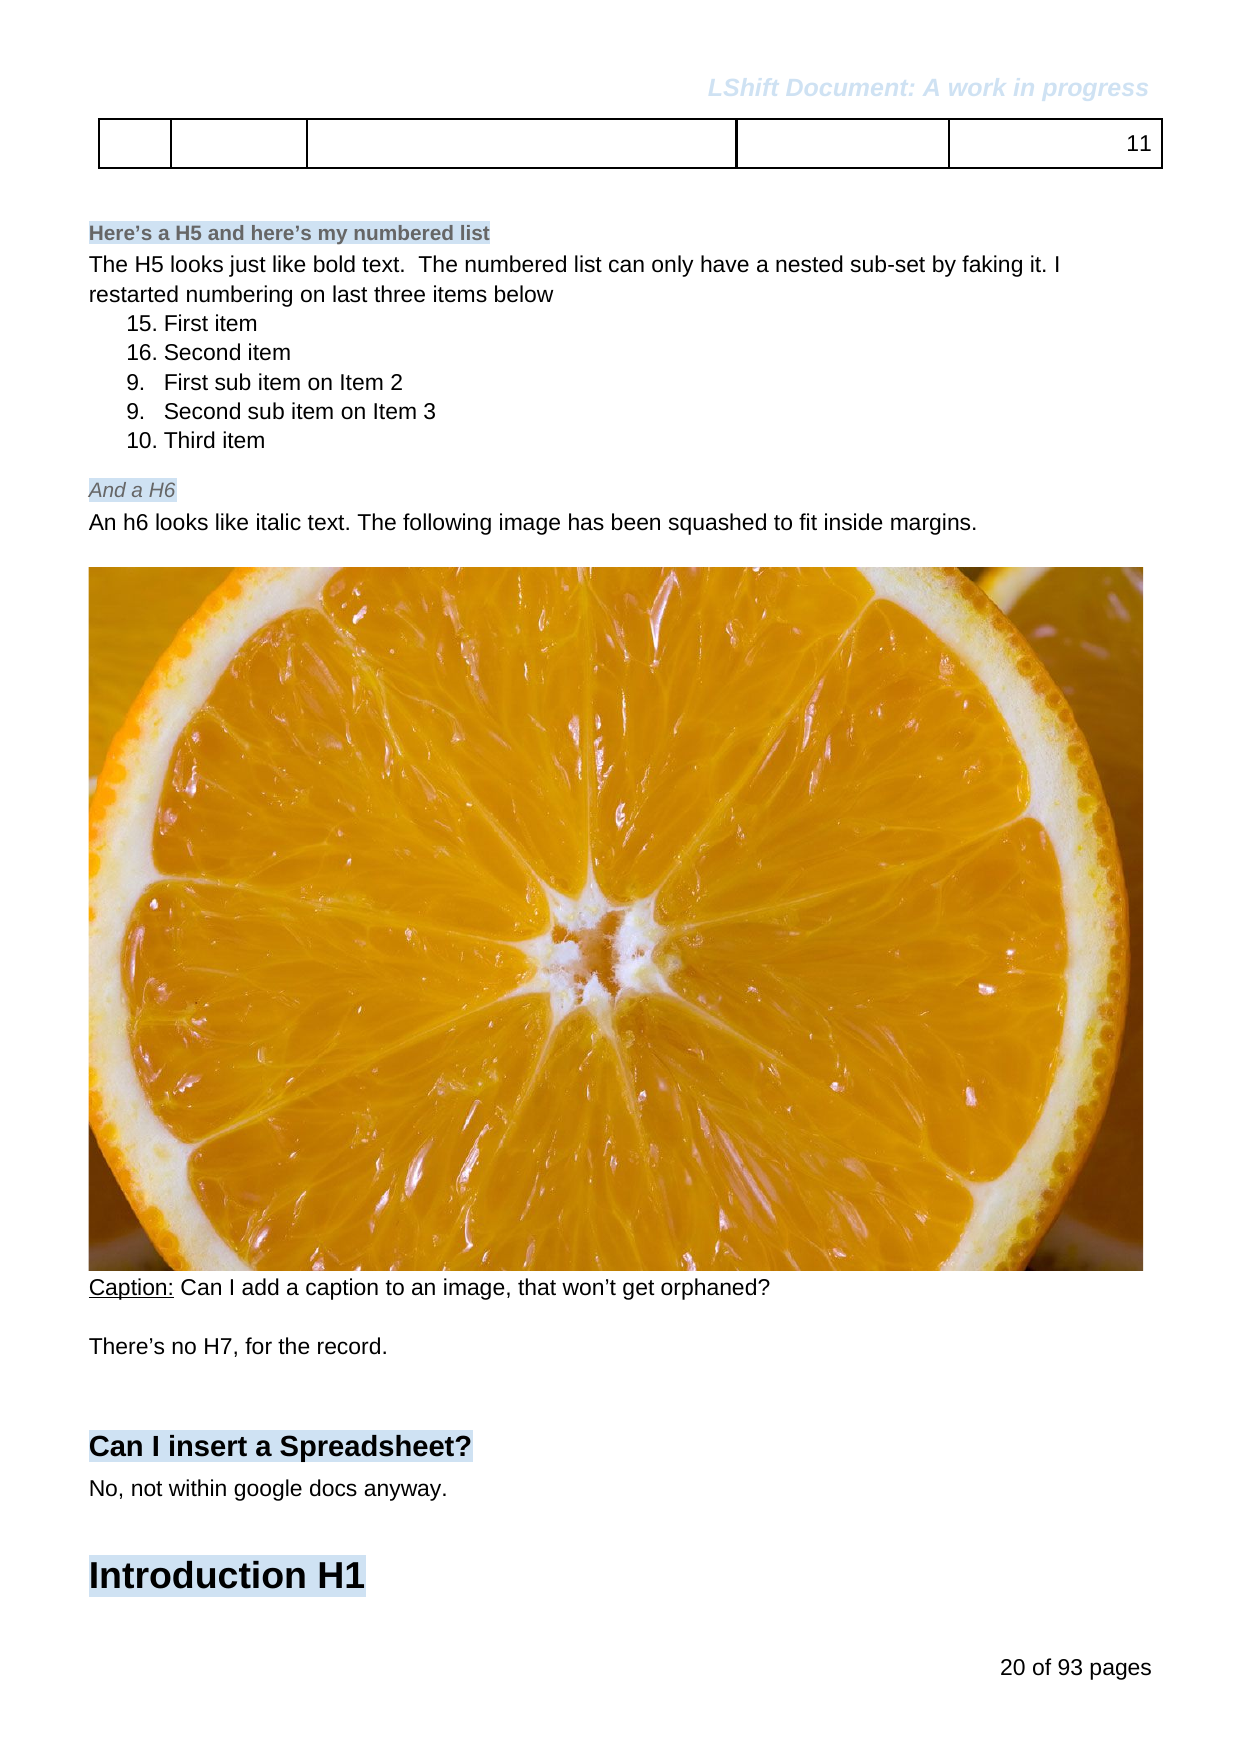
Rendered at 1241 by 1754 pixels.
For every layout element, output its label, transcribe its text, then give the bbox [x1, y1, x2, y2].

text No, not within google docs anyway. [88, 1476, 1152, 1501]
list First item [126, 311, 1152, 336]
table_cell [172, 120, 306, 167]
text There’s no H7, for the record. [88, 1333, 1152, 1359]
picture [88, 567, 1144, 1271]
text An h6 looks like italic text. The following image has been squashed to fit inside margins. [88, 509, 1152, 535]
subtitle And a H6 [177, 478, 1152, 502]
table_cell [100, 120, 170, 167]
text Caption: Can I add a caption to an image, that won’t get orphaned? [88, 1275, 1152, 1300]
list Second sub item on Item 3 [126, 399, 1152, 424]
subtitle Can I insert a Spreadsheet? [473, 1430, 1152, 1462]
list Third item [126, 428, 1152, 454]
subtitle Introduction H1 [366, 1555, 1152, 1597]
table_cell [308, 120, 735, 167]
list Second item [126, 340, 1152, 366]
table_cell [738, 120, 948, 167]
list First sub item on Item 2 [126, 369, 1152, 395]
table_cell 11 [950, 120, 1161, 167]
text The H5 looks just like bold text. The numbered list can only have a nested sub-set by faking it. I restarted numbering on last three items below [88, 252, 1152, 307]
subtitle Here’s a H5 and here’s my numbered list [490, 221, 1152, 244]
